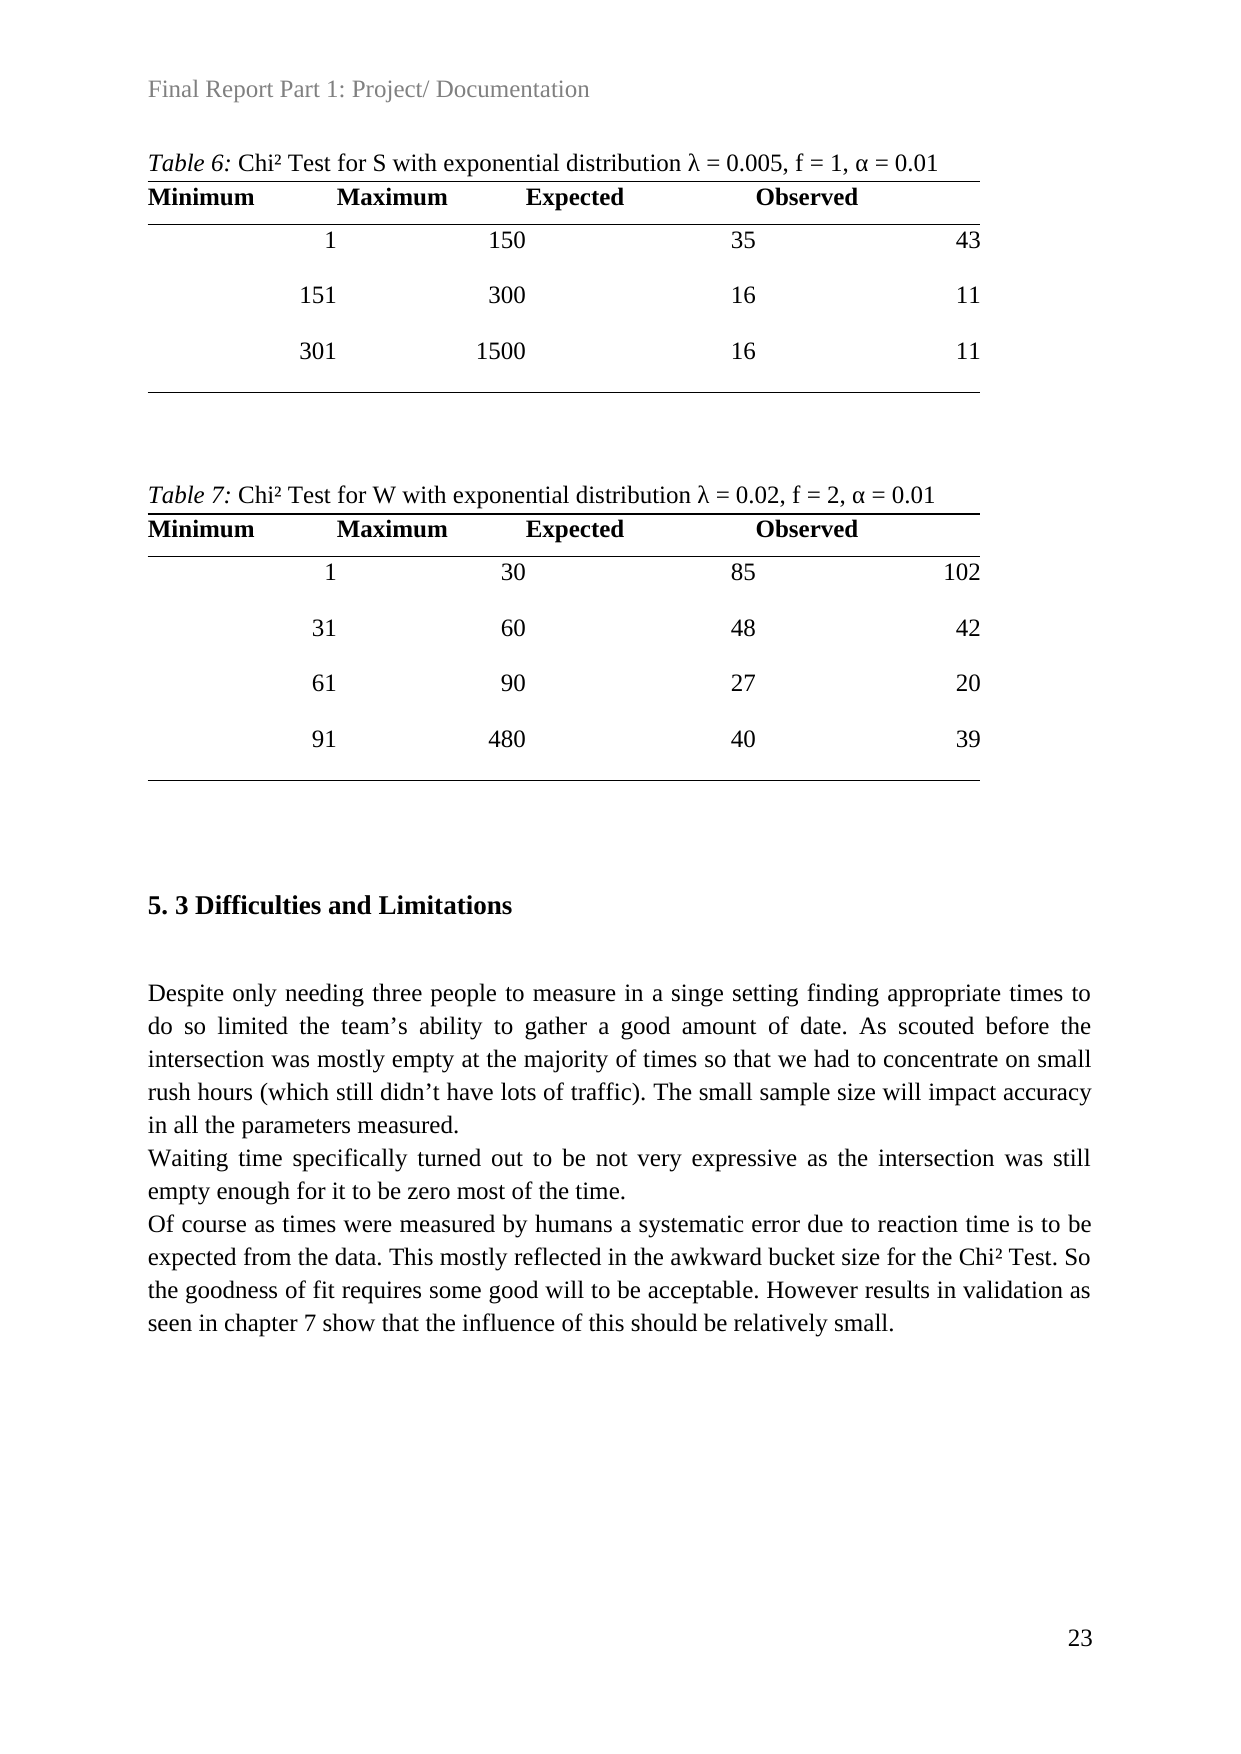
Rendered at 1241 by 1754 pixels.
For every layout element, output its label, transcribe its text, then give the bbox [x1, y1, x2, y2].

table_header Expected [526, 515, 755, 556]
table_cell 16 [526, 281, 755, 336]
table_cell 27 [526, 669, 755, 724]
table_cell 35 [526, 225, 755, 281]
table_header Minimum [148, 182, 337, 223]
table_cell 150 [337, 225, 526, 281]
table_cell 151 [148, 281, 337, 336]
text Despite only needing three people to measure in a singe setting finding appropriate times to do so limited the team’s ability to gather a good amount of date. As scouted before the intersection was mostly empty at the majority of times so that we had to concentrate on small rush hours (which still didn’t have lots of traffic). The small sample size will impact accuracy in all the parameters measured. [148, 978, 1093, 1139]
table_cell 1 [148, 557, 337, 613]
table_cell 16 [526, 336, 755, 392]
table_cell 60 [337, 613, 526, 668]
table_cell 300 [337, 281, 526, 336]
text Waiting time specifically turned out to be not very expressive as the intersection was still empty enough for it to be zero most of the time. [148, 1143, 1093, 1205]
table_cell 39 [755, 724, 980, 779]
table_cell 11 [755, 281, 980, 336]
table_cell 43 [755, 225, 980, 281]
table_header Maximum [337, 515, 526, 556]
table_cell 1 [148, 225, 337, 281]
table_cell 301 [148, 336, 337, 392]
text Table 6: Chi² Test for S with exponential distribution λ = 0.005, f = 1, α = 0.01 [148, 148, 1093, 176]
table_cell 11 [755, 336, 980, 392]
table_header Minimum [148, 515, 337, 556]
table_cell 90 [337, 669, 526, 724]
table_header Expected [526, 182, 755, 223]
table_cell 480 [337, 724, 526, 779]
table_cell 42 [755, 613, 980, 668]
text Table 7: Chi² Test for W with exponential distribution λ = 0.02, f = 2, α = 0.01 [148, 480, 1093, 509]
table_cell 61 [148, 669, 337, 724]
table_header Observed [755, 182, 980, 223]
table_cell 31 [148, 613, 337, 668]
text Of course as times were measured by humans a systematic error due to reaction time is to be expected from the data. This mostly reflected in the awkward bucket size for the Chi² Test. So the goodness of fit requires some good will to be acceptable. However results in validation as seen in chapter 7 show that the influence of this should be relatively small. [148, 1209, 1093, 1337]
table_cell 20 [755, 669, 980, 724]
table_cell 40 [526, 724, 755, 779]
table_header Observed [755, 515, 980, 556]
table_cell 30 [337, 557, 526, 613]
table_cell 85 [526, 557, 755, 613]
subtitle 5. 3 Difficulties and Limitations [148, 889, 1093, 920]
table_cell 1500 [337, 336, 526, 392]
table_cell 102 [755, 557, 980, 613]
table_cell 48 [526, 613, 755, 668]
table_cell 91 [148, 724, 337, 779]
table_header Maximum [337, 182, 526, 223]
